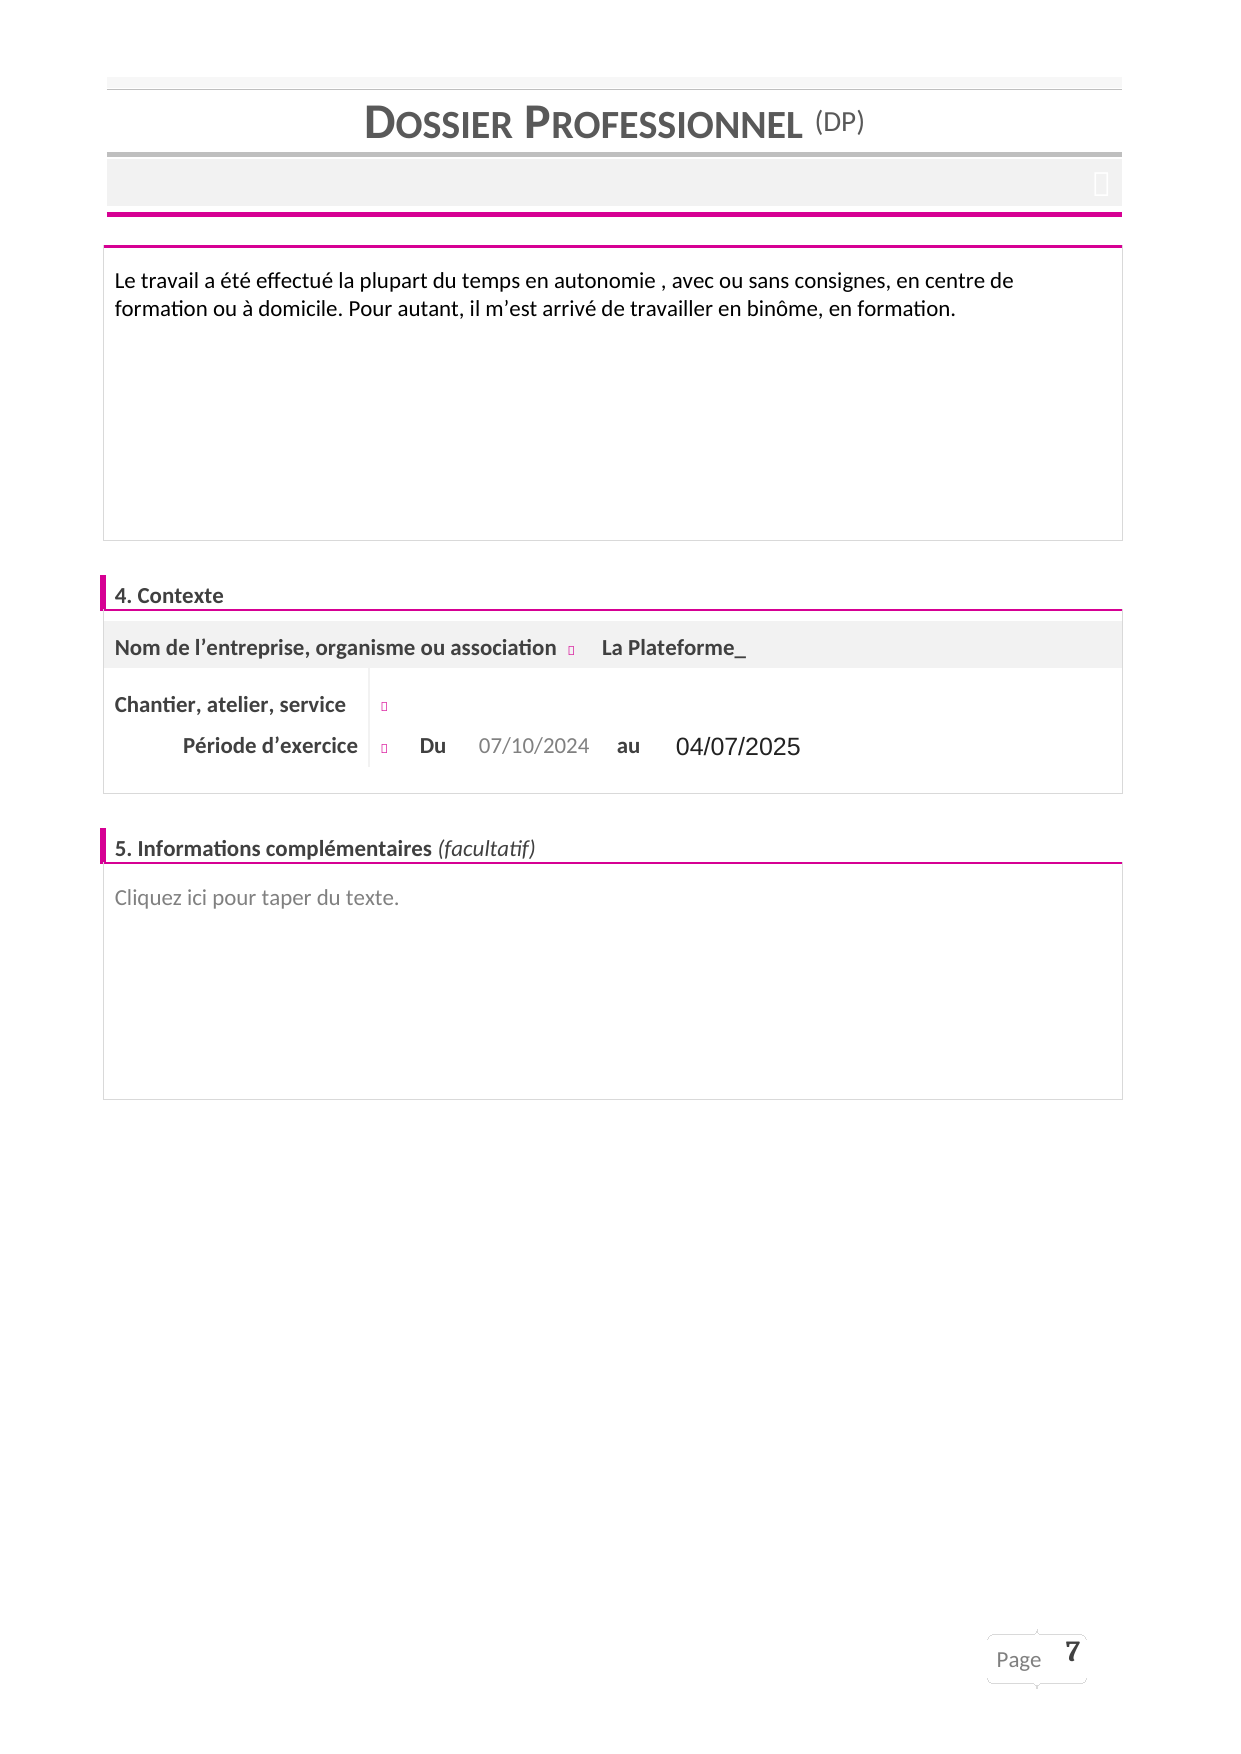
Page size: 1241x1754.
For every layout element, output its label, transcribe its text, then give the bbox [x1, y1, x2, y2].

table_cell 04/07/2025 [664, 726, 1122, 767]
table_cell Le travail a été effectué la plupart du temps en autonomie , avec ou sans consignes, en centre de formation ou à domicile. Pour autant, il m’est arrivé de travailler en binôme, en formation. [104, 248, 1122, 540]
table_cell [103, 541, 1122, 575]
table_cell [370, 668, 1122, 684]
table_cell 07/10/2024 [468, 726, 605, 767]
table_cell Nom de l’entreprise, organisme ou association  [104, 621, 591, 668]
table_cell [591, 611, 1122, 621]
table_cell Chantier, atelier, service [104, 684, 368, 726]
table_cell Du [408, 726, 467, 767]
table_cell [408, 684, 1122, 726]
table_cell [104, 767, 1122, 793]
table_cell [104, 611, 591, 621]
table_cell Période d’exercice [104, 726, 368, 767]
table_cell  [370, 684, 408, 726]
table_cell Cliquez ici pour taper du texte. [104, 864, 1122, 1098]
table_cell [103, 794, 1122, 828]
table_cell  [370, 726, 408, 767]
table_cell La Plateforme_ [591, 621, 1122, 668]
table_cell au [605, 726, 664, 767]
table_cell [104, 668, 368, 684]
table_cell 5. Informations complémentaires (facultatif) [106, 828, 1122, 862]
table_cell 4. Contexte [106, 575, 1122, 609]
